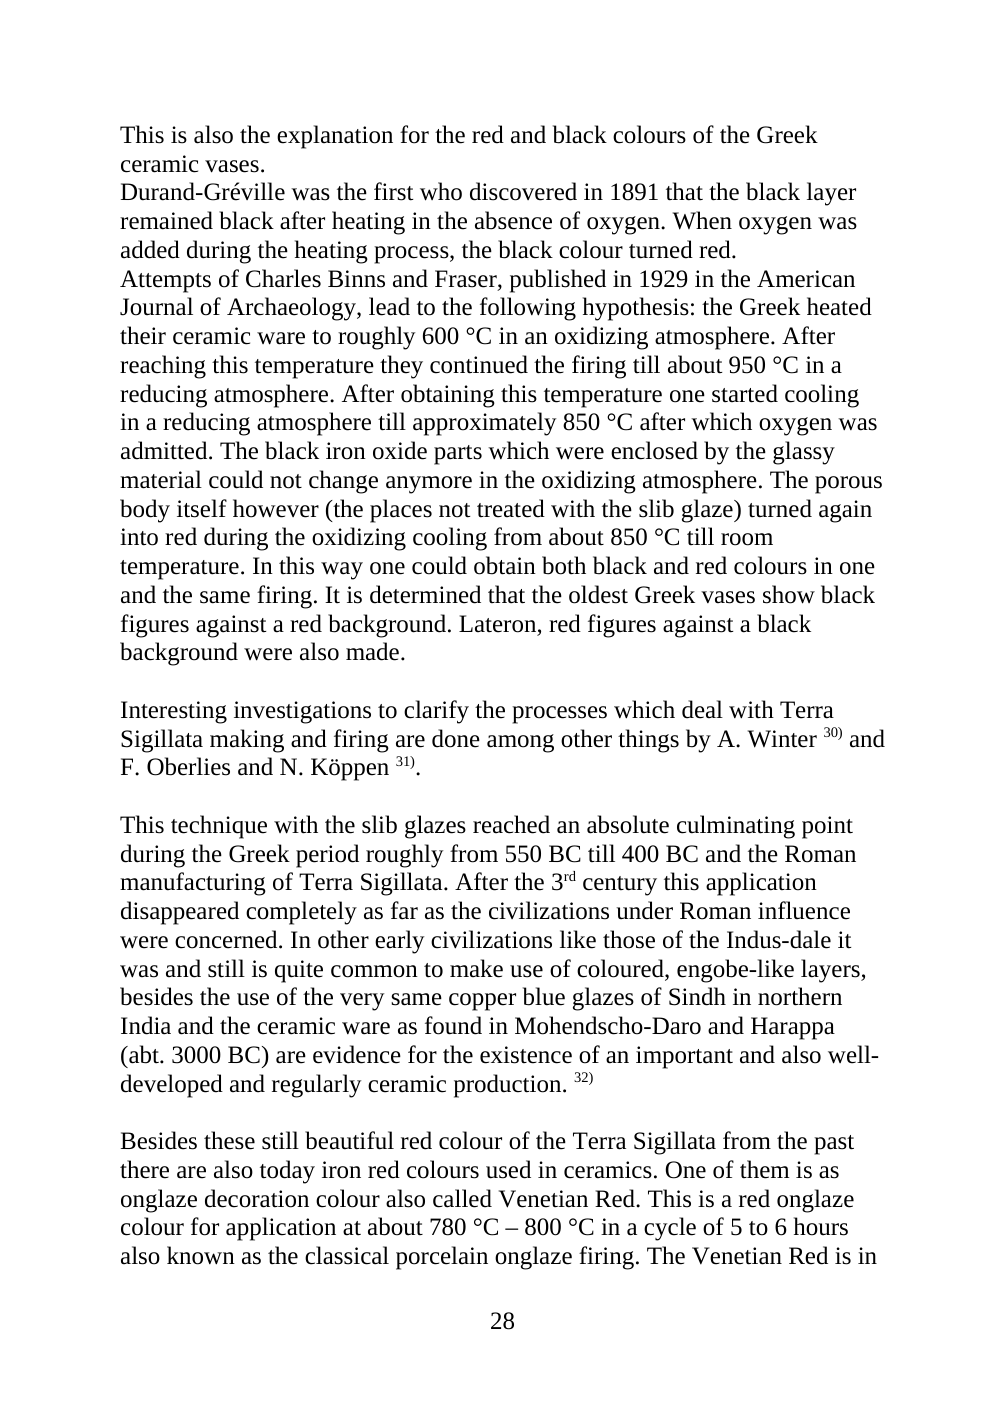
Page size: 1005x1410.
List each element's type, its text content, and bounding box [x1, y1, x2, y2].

text Attempts of Charles Binns and Fraser, published in 1929 in the American Journal of Archaeology, lead to the following hypothesis: the Greek heated their ceramic ware to roughly 600 °C in an oxidizing atmosphere. After reaching this temperature they continued the firing till about 950 °C in a reducing atmosphere. After obtaining this temperature one started cooling in a reducing atmosphere till approximately 850 °C after which oxygen was admitted. The black iron oxide parts which were enclosed by the glassy material could not change anymore in the oxidizing atmosphere. The porous body itself however (the places not treated with the slib glaze) turned again into red during the oxidizing cooling from about 850 °C till room temperature. In this way one could obtain both black and red colours in one and the same firing. It is determined that the oldest Greek vases show black figures against a red background. Lateron, red figures against a black background were also made. [120, 264, 885, 666]
text Interesting investigations to clarify the processes which deal with Terra Sigillata making and firing are done among other things by A. Winter 30) and F. Oberlies and N. Köppen 31). [120, 695, 885, 781]
text This is also the explanation for the red and black colours of the Greek ceramic vases. [120, 120, 885, 177]
text Durand-Gréville was the first who discovered in 1891 that the black layer remained black after heating in the absence of oxygen. When oxygen was added during the heating process, the black colour turned red. [120, 177, 885, 264]
text This technique with the slib glazes reached an absolute culminating point during the Greek period roughly from 550 BC till 400 BC and the Roman manufacturing of Terra Sigillata. After the 3rd century this application disappeared completely as far as the civilizations under Roman influence were concerned. In other early civilizations like those of the Indus-dale it was and still is quite common to make use of coloured, engobe-like layers, besides the use of the very same copper blue glazes of Sindh in northern India and the ceramic ware as found in Mohendscho-Daro and Harappa (abt. 3000 BC) are evidence for the existence of an important and also well-developed and regularly ceramic production. 32) [120, 810, 885, 1097]
text Besides these still beautiful red colour of the Terra Sigillata from the past there are also today iron red colours used in ceramics. One of them is as onglaze decoration colour also called Venetian Red. This is a red onglaze colour for application at about 780 °C – 800 °C in a cycle of 5 to 6 hours also known as the classical porcelain onglaze firing. The Venetian Red is in [120, 1126, 885, 1270]
